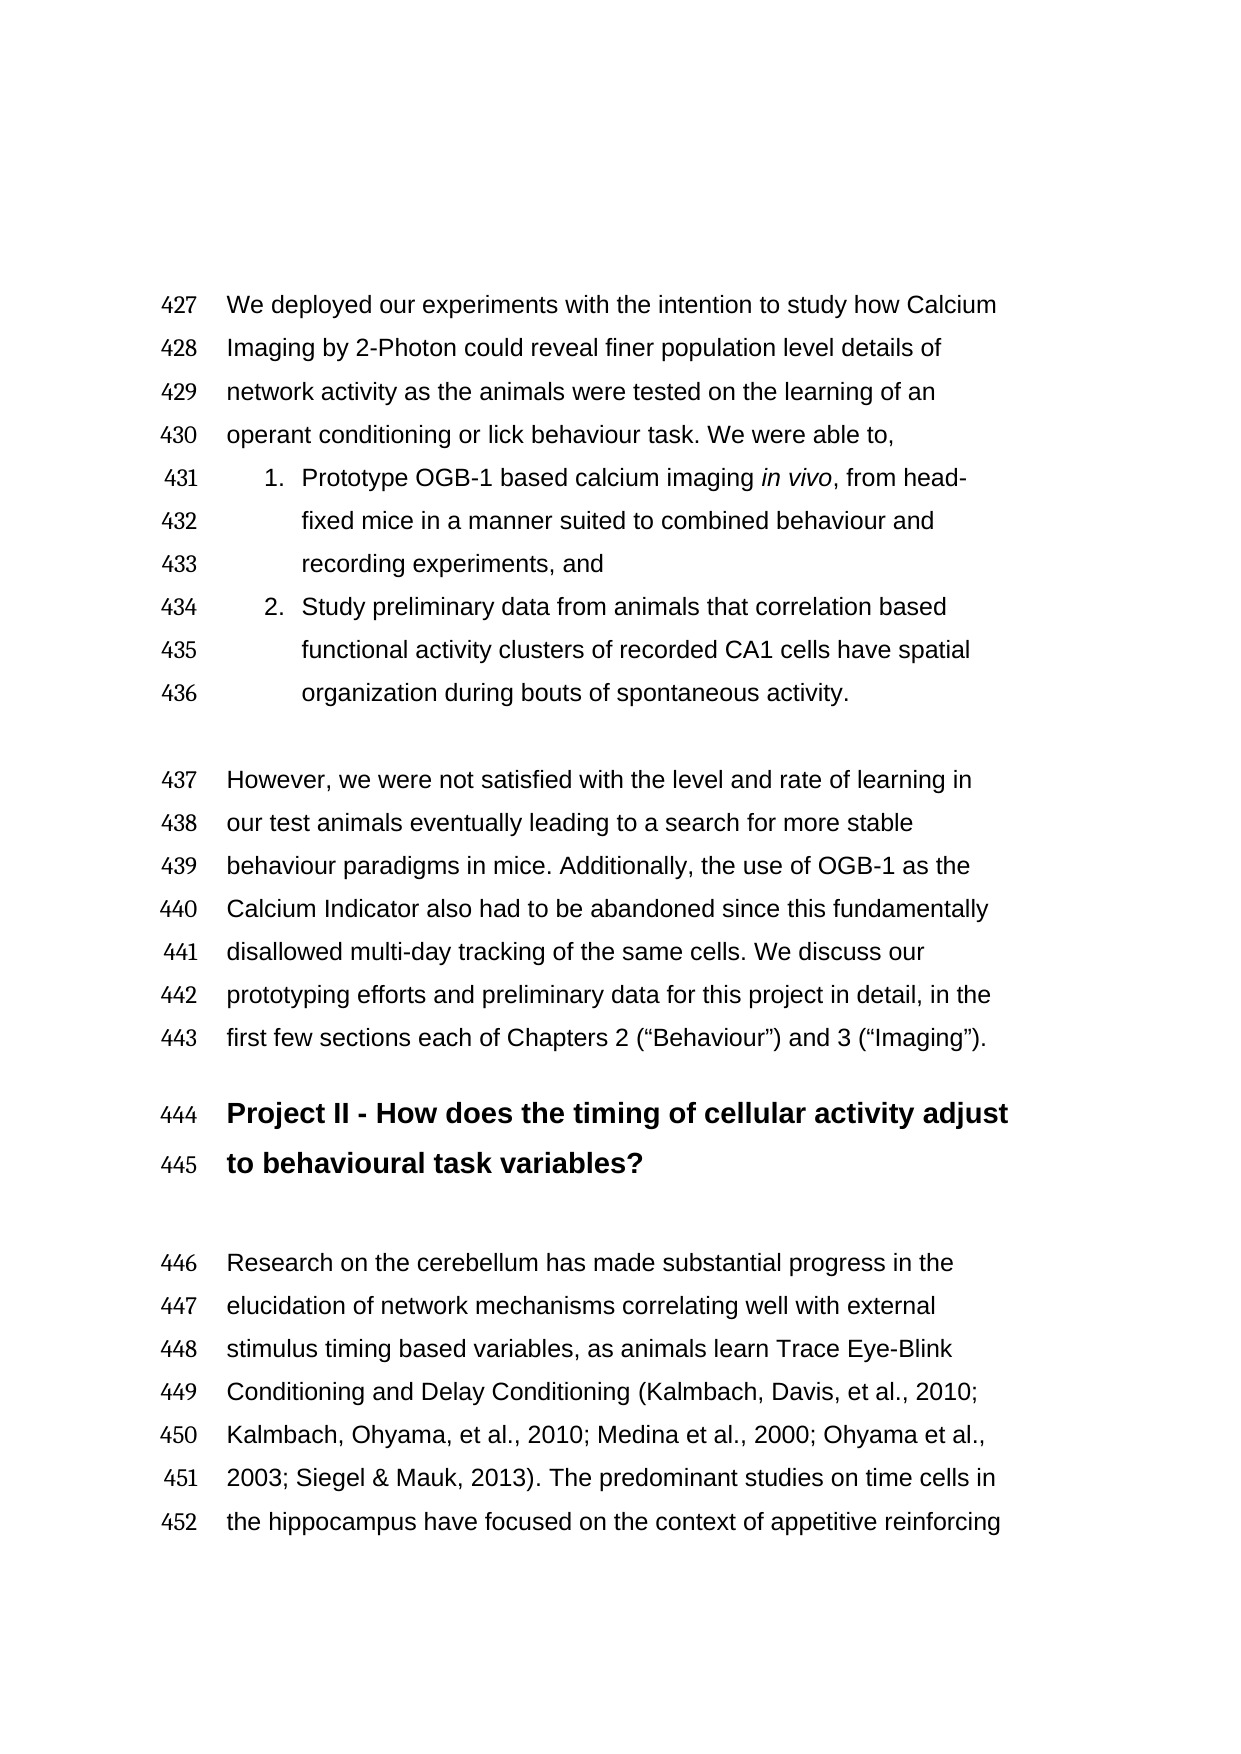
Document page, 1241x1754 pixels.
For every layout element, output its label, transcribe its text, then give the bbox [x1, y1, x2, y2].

text We deployed our experiments with the intention to study how Calcium Imaging by 2-Photon could reveal finer population level details of network activity as the animals were tested on the learning of an operant conditioning or lick behaviour task. We were able to, [226, 290, 1014, 448]
list Study preliminary data from animals that correlation based functional activity clusters of recorded CA1 cells have spatial organization during bouts of spontaneous activity. [264, 592, 1014, 707]
text Research on the cerebellum has made substantial progress in the elucidation of network mechanisms correlating well with external stimulus timing based variables, as animals learn Trace Eye-Blink Conditioning and Delay Conditioning (Kalmbach, Davis, et al., 2010; Kalmbach, Ohyama, et al., 2010; Medina et al., 2000; Ohyama et al., 2003; Siegel & Mauk, 2013)⁠. The predominant studies on time cells in the hippocampus have focused on the context of appetitive reinforcing [226, 1248, 1014, 1535]
subtitle Project II - How does the timing of cellular activity adjust to behavioural task variables? [226, 1096, 1014, 1179]
text However, we were not satisfied with the level and rate of learning in our test animals eventually leading to a search for more stable behaviour paradigms in mice. Additionally, the use of OGB-1 as the Calcium Indicator also had to be abandoned since this fundamentally disallowed multi-day tracking of the same cells. We discuss our prototyping efforts and preliminary data for this project in detail, in the first few sections each of Chapters 2 (“Behaviour”) and 3 (“Imaging”). [226, 765, 1014, 1052]
list Prototype OGB-1 based calcium imaging in vivo, from head-fixed mice in a manner suited to combined behaviour and recording experiments, and [264, 463, 1014, 578]
